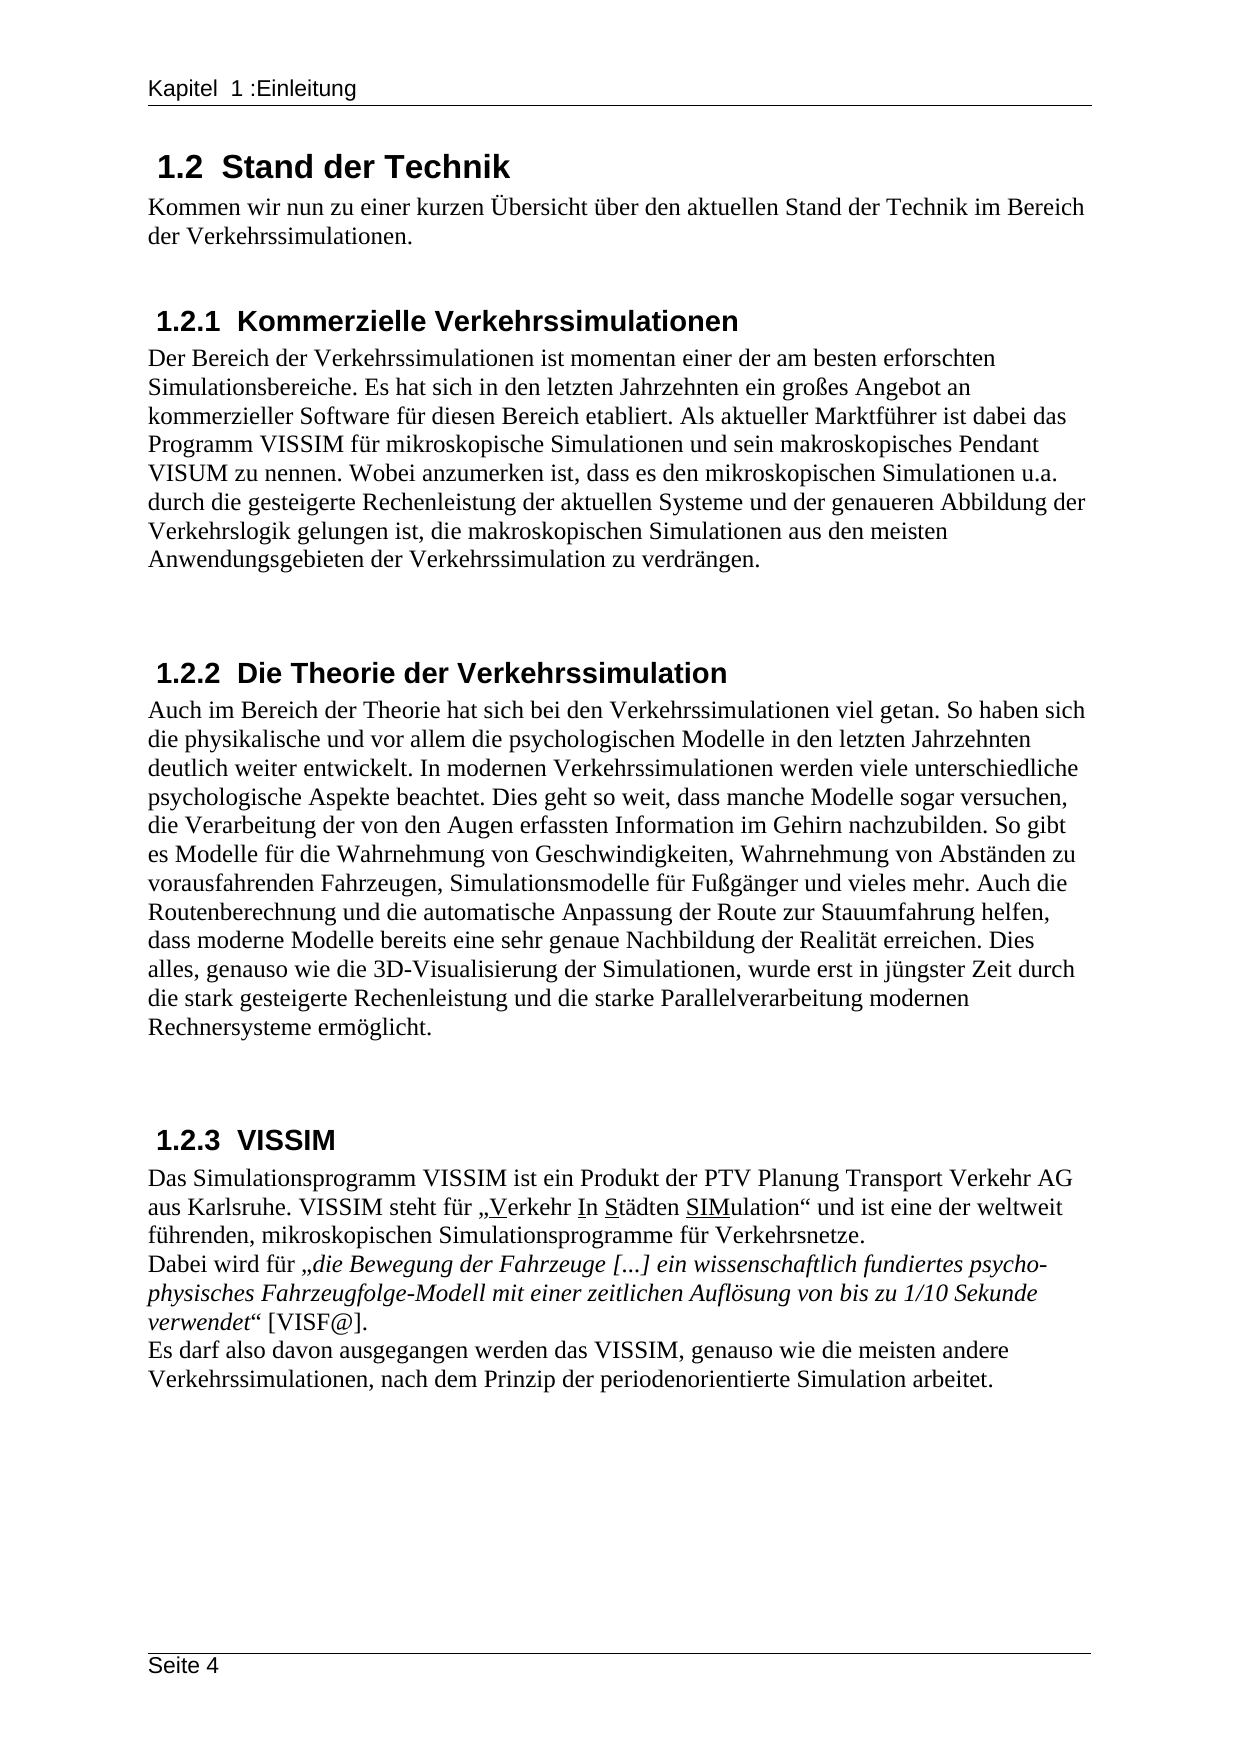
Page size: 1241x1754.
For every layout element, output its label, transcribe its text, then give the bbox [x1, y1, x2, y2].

text Kommen wir nun zu einer kurzen Übersicht über den aktuellen Stand der Technik im Bereich der Verkehrssimulationen. [148, 192, 1092, 250]
subtitle VISSIM [148, 1123, 1092, 1157]
text Auch im Bereich der Theorie hat sich bei den Verkehrssimulationen viel getan. So haben sich die physikalische und vor allem die psychologischen Modelle in den letzten Jahrzehnten deutlich weiter entwickelt. In modernen Verkehrssimulationen werden viele unterschiedliche psychologische Aspekte beachtet. Dies geht so weit, dass manche Modelle sogar versuchen, die Verarbeitung der von den Augen erfassten Information im Gehirn nachzubilden. So gibt es Modelle für die Wahrnehmung von Geschwindigkeiten, Wahrnehmung von Abständen zu vorausfahrenden Fahrzeugen, Simulationsmodelle für Fußgänger und vieles mehr. Auch die Routenberechnung und die automatische Anpassung der Route zur Stauumfahrung helfen, dass moderne Modelle bereits eine sehr genaue Nachbildung der Realität erreichen. Dies alles, genauso wie die 3D-Visualisierung der Simulationen, wurde erst in jüngster Zeit durch die stark gesteigerte Rechenleistung und die starke Parallelverarbeitung modernen Rechnersysteme ermöglicht. [148, 696, 1092, 1041]
text Der Bereich der Verkehrssimulationen ist momentan einer der am besten erforschten Simulationsbereiche. Es hat sich in den letzten Jahrzehnten ein großes Angebot an kommerzieller Software für diesen Bereich etabliert. Als aktueller Marktführer ist dabei das Programm VISSIM für mikroskopische Simulationen und sein makroskopisches Pendant VISUM zu nennen. Wobei anzumerken ist, dass es den mikroskopischen Simulationen u.a. durch die gesteigerte Rechenleistung der aktuellen Systeme und der genaueren Abbildung der Verkehrslogik gelungen ist, die makroskopischen Simulationen aus den meisten Anwendungsgebieten der Verkehrssimulation zu verdrängen. [148, 343, 1092, 573]
text Dabei wird für „die Bewegung der Fahrzeuge [...] ein wissenschaftlich fundiertes psycho-physisches Fahrzeugfolge-Modell mit einer zeitlichen Auflösung von bis zu 1/10 Sekunde verwendet“ [VISF@]. [148, 1249, 1092, 1335]
text Das Simulationsprogramm VISSIM ist ein Produkt der PTV Planung Transport Verkehr AG aus Karlsruhe. VISSIM steht für „Verkehr In Städten SIMulation“ und ist eine der weltweit führenden, mikroskopischen Simulationsprogramme für Verkehrsnetze. [148, 1163, 1092, 1249]
subtitle Stand der Technik [148, 148, 1092, 186]
subtitle Kommerzielle Verkehrssimulationen [148, 303, 1092, 337]
subtitle Die Theorie der Verkehrssimulation [148, 656, 1092, 689]
text Es darf also davon ausgegangen werden das VISSIM, genauso wie die meisten andere Verkehrssimulationen, nach dem Prinzip der periodenorientierte Simulation arbeitet. [148, 1335, 1092, 1393]
